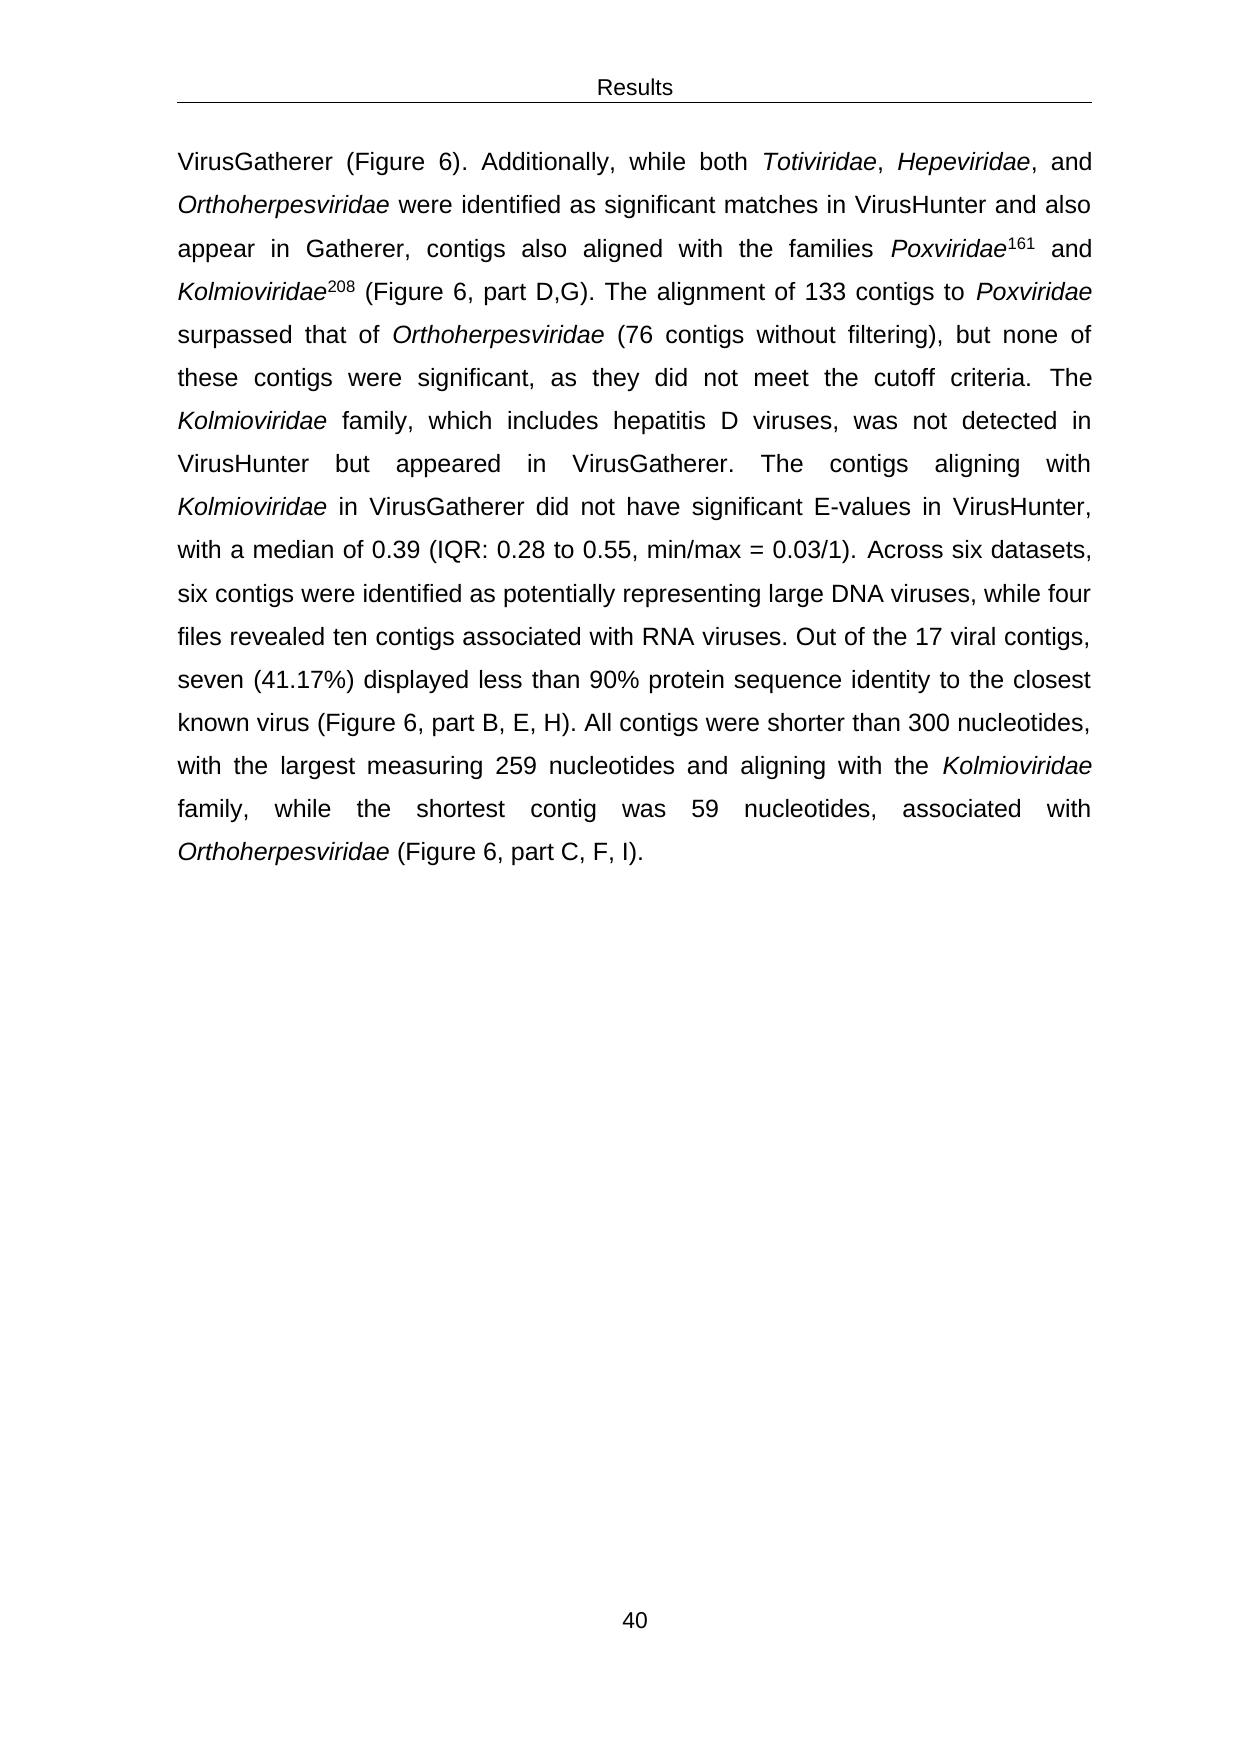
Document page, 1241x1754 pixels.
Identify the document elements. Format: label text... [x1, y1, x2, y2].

text VirusGatherer (Figure 6). Additionally, while both Totiviridae, Hepeviridae, and Orthoherpesviridae were identified as significant matches in VirusHunter and also appear in Gatherer, contigs also aligned with the families Poxviridae161 and Kolmioviridae208 (Figure 6, part D,G). The alignment of 133 contigs to Poxviridae surpassed that of Orthoherpesviridae (76 contigs without filtering), but none of these contigs were significant, as they did not meet the cutoff criteria. The Kolmioviridae family, which includes hepatitis D viruses, was not detected in VirusHunter but appeared in VirusGatherer. The contigs aligning with Kolmioviridae in VirusGatherer did not have significant E-values in VirusHunter, with a median of 0.39 (IQR: 0.28 to 0.55, min/max = 0.03/1). Across six datasets, six contigs were identified as potentially representing large DNA viruses, while four files revealed ten contigs associated with RNA viruses. Out of the 17 viral contigs, seven (41.17%) displayed less than 90% protein sequence identity to the closest known virus (Figure 6, part B, E, H). All contigs were shorter than 300 nucleotides, with the largest measuring 259 nucleotides and aligning with the Kolmioviridae family, while the shortest contig was 59 nucleotides, associated with Orthoherpesviridae (Figure 6, part C, F, I). [177, 147, 1092, 866]
